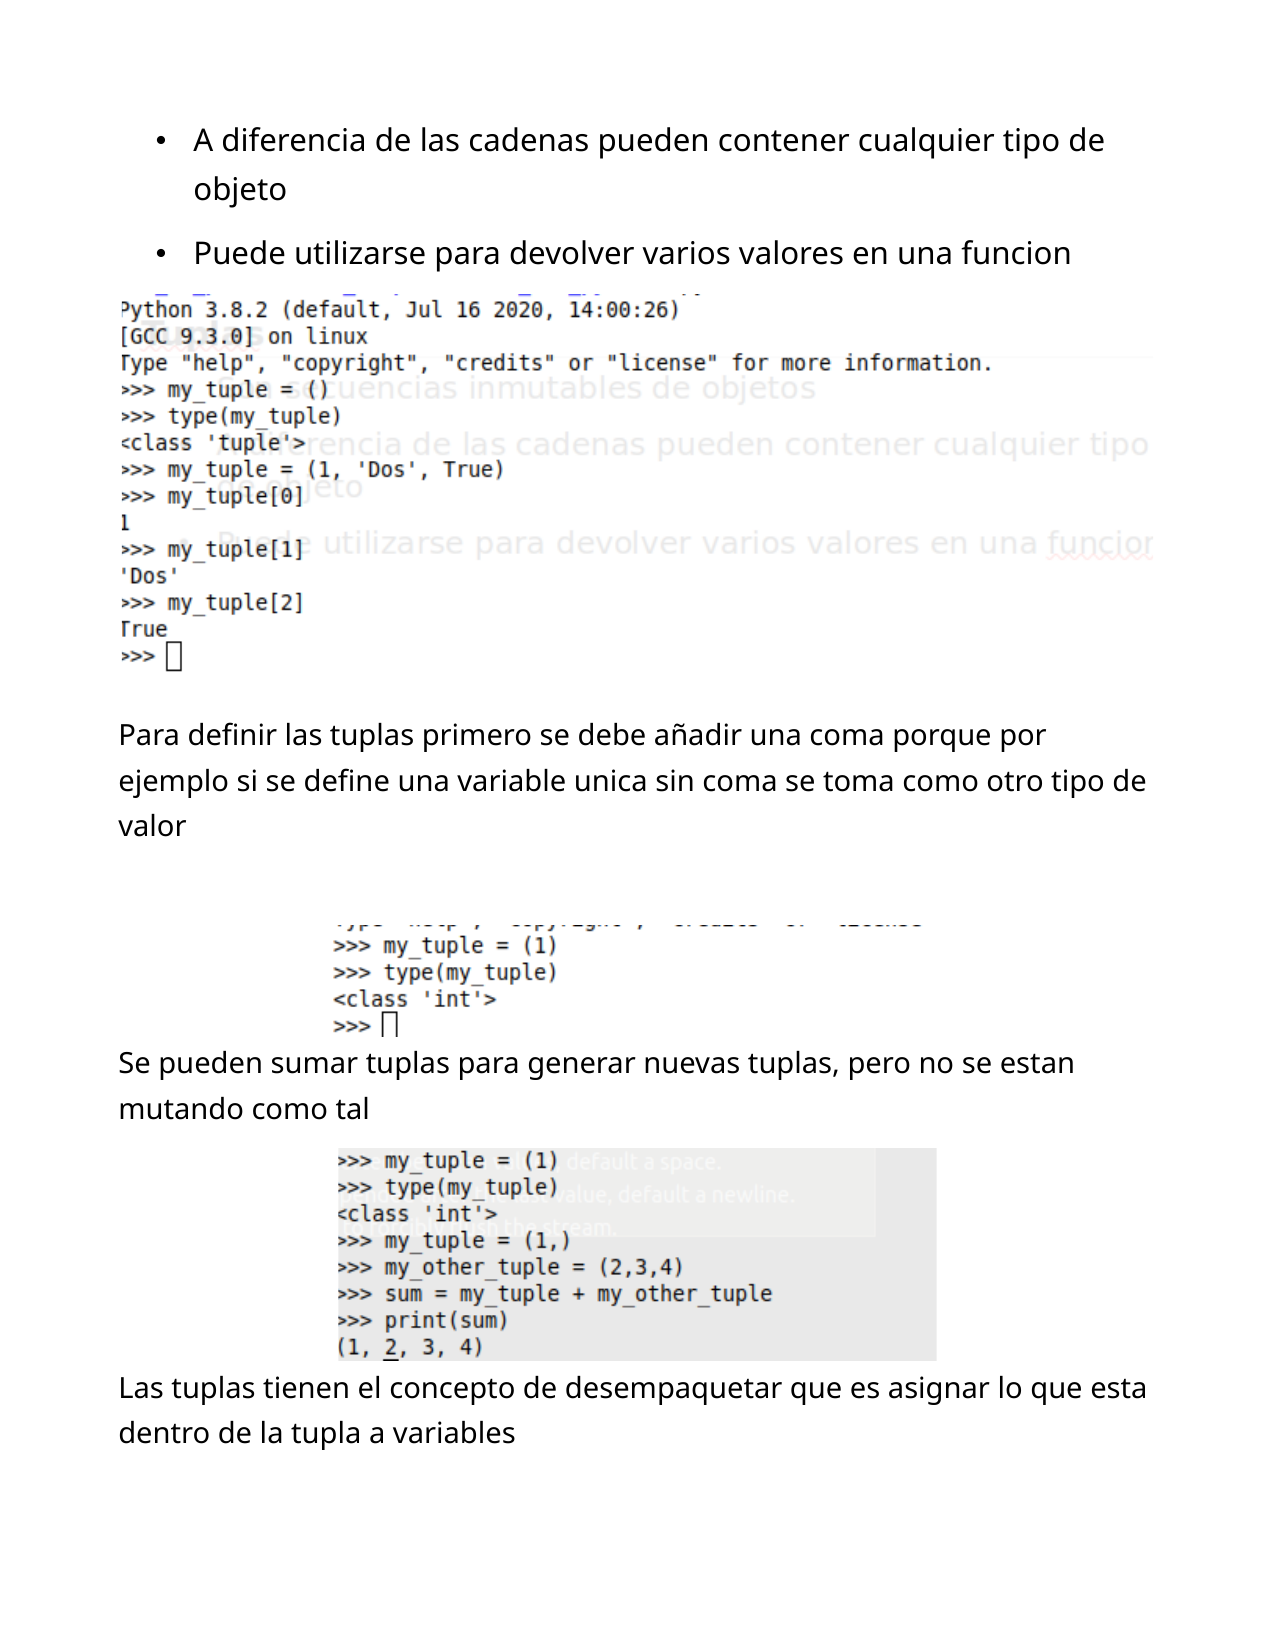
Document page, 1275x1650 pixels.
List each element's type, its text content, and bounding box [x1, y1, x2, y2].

text Para definir las tuplas primero se debe añadir una coma porque por ejemplo si se define una variable unica sin coma se toma como otro tipo de valor [118, 294, 1157, 845]
text Las tuplas tienen el concepto de desempaquetar que es asignar lo que esta dentro de la tupla a variables [118, 1148, 1157, 1452]
picture [338, 1148, 937, 1361]
list A diferencia de las cadenas pueden contener cualquier tipo de objeto [156, 118, 1157, 210]
picture [332, 925, 943, 1037]
list Puede utilizarse para devolver varios valores en una funcion [156, 231, 1157, 273]
text Se pueden sumar tuplas para generar nuevas tuplas, pero no se estan mutando como tal [118, 926, 1157, 1128]
picture [121, 294, 1154, 709]
